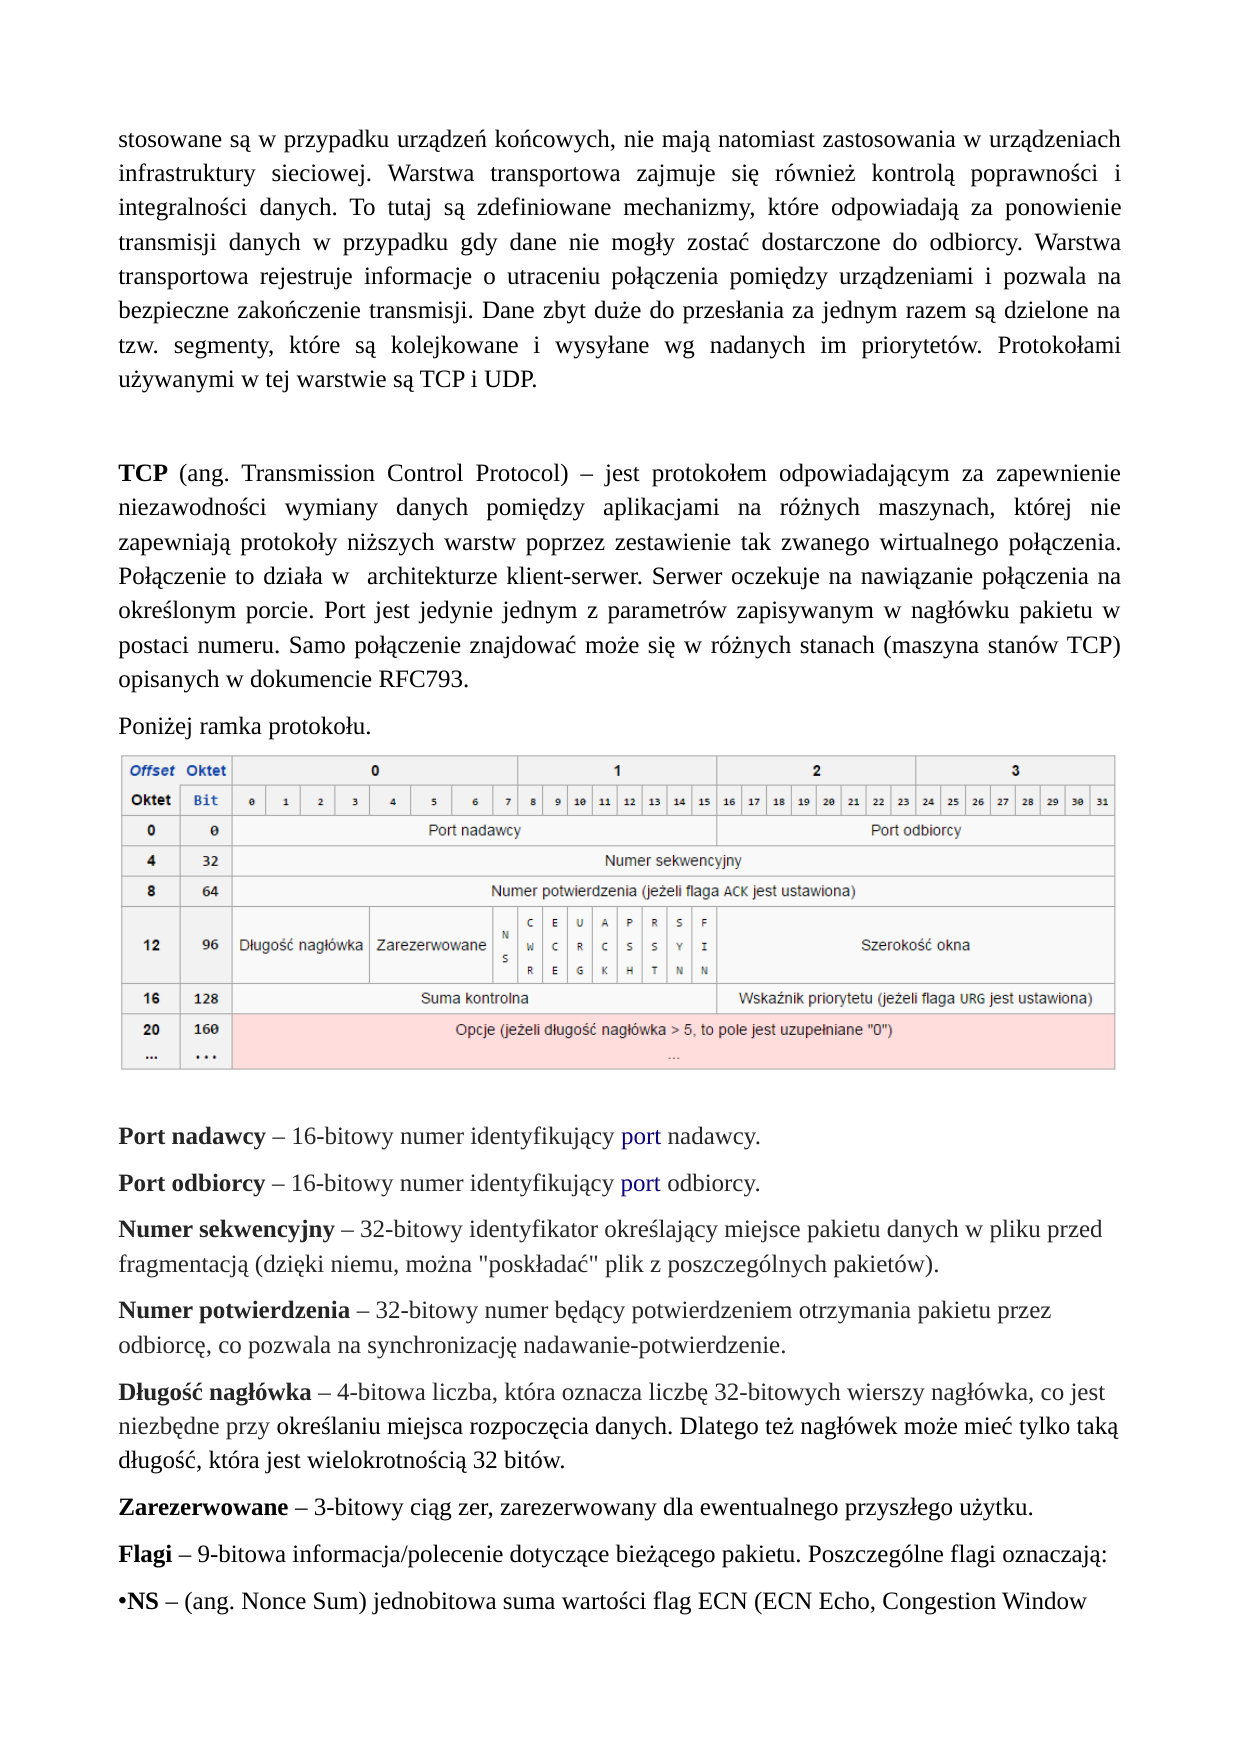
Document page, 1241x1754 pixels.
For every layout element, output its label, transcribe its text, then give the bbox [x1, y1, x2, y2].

text Flagi – 9-bitowa informacja/polecenie dotyczące bieżącego pakietu. Poszczególne flagi oznaczają: [118, 1533, 1122, 1568]
list NS – (ang. Nonce Sum) jednobitowa suma wartości flag ECN (ECN Echo, Congestion Window [118, 1580, 1122, 1614]
picture [118, 752, 1123, 1074]
text Długość nagłówka – 4-bitowa liczba, która oznacza liczbę 32-bitowych wierszy nagłówka, co jest niezbędne przy określaniu miejsca rozpoczęcia danych. Dlatego też nagłówek może mieć tylko taką długość, która jest wielokrotnością 32 bitów. [118, 1371, 1122, 1474]
text Port odbiorcy – 16-bitowy numer identyfikujący port odbiorcy. [118, 1162, 1122, 1196]
text Zarezerwowane – 3-bitowy ciąg zer, zarezerwowany dla ewentualnego przyszłego użytku. [118, 1487, 1122, 1521]
text Numer sekwencyjny – 32-bitowy identyfikator określający miejsce pakietu danych w pliku przed fragmentacją (dzięki niemu, można "poskładać" plik z poszczególnych pakietów). [118, 1209, 1122, 1277]
text TCP (ang. Transmission Control Protocol) – jest protokołem odpowiadającym za zapewnienie niezawodności wymiany danych pomiędzy aplikacjami na różnych maszynach, której nie zapewniają protokoły niższych warstw poprzez zestawienie tak zwanego wirtualnego połączenia. Połączenie to działa w architekturze klient-serwer. Serwer oczekuje na nawiązanie połączenia na określonym porcie. Port jest jedynie jednym z parametrów zapisywanym w nagłówku pakietu w postaci numeru. Samo połączenie znajdować może się w różnych stanach (maszyna stanów TCP) opisanych w dokumencie RFC793. [118, 452, 1122, 693]
text Poniżej ramka protokołu. [118, 705, 1122, 740]
text Port nadawcy – 16-bitowy numer identyfikujący port nadawcy. [118, 1115, 1122, 1149]
text stosowane są w przypadku urządzeń końcowych, nie mają natomiast zastosowania w urządzeniach infrastruktury sieciowej. Warstwa transportowa zajmuje się również kontrolą poprawności i integralności danych. To tutaj są zdefiniowane mechanizmy, które odpowiadają za ponowienie transmisji danych w przypadku gdy dane nie mogły zostać dostarczone do odbiorcy. Warstwa transportowa rejestruje informacje o utraceniu połączenia pomiędzy urządzeniami i pozwala na bezpieczne zakończenie transmisji. Dane zbyt duże do przesłania za jednym razem są dzielone na tzw. segmenty, które są kolejkowane i wysyłane wg nadanych im priorytetów. Protokołami używanymi w tej warstwie są TCP i UDP. [118, 118, 1122, 393]
text Numer potwierdzenia – 32-bitowy numer będący potwierdzeniem otrzymania pakietu przez odbiorcę, co pozwala na synchronizację nadawanie-potwierdzenie. [118, 1290, 1122, 1359]
